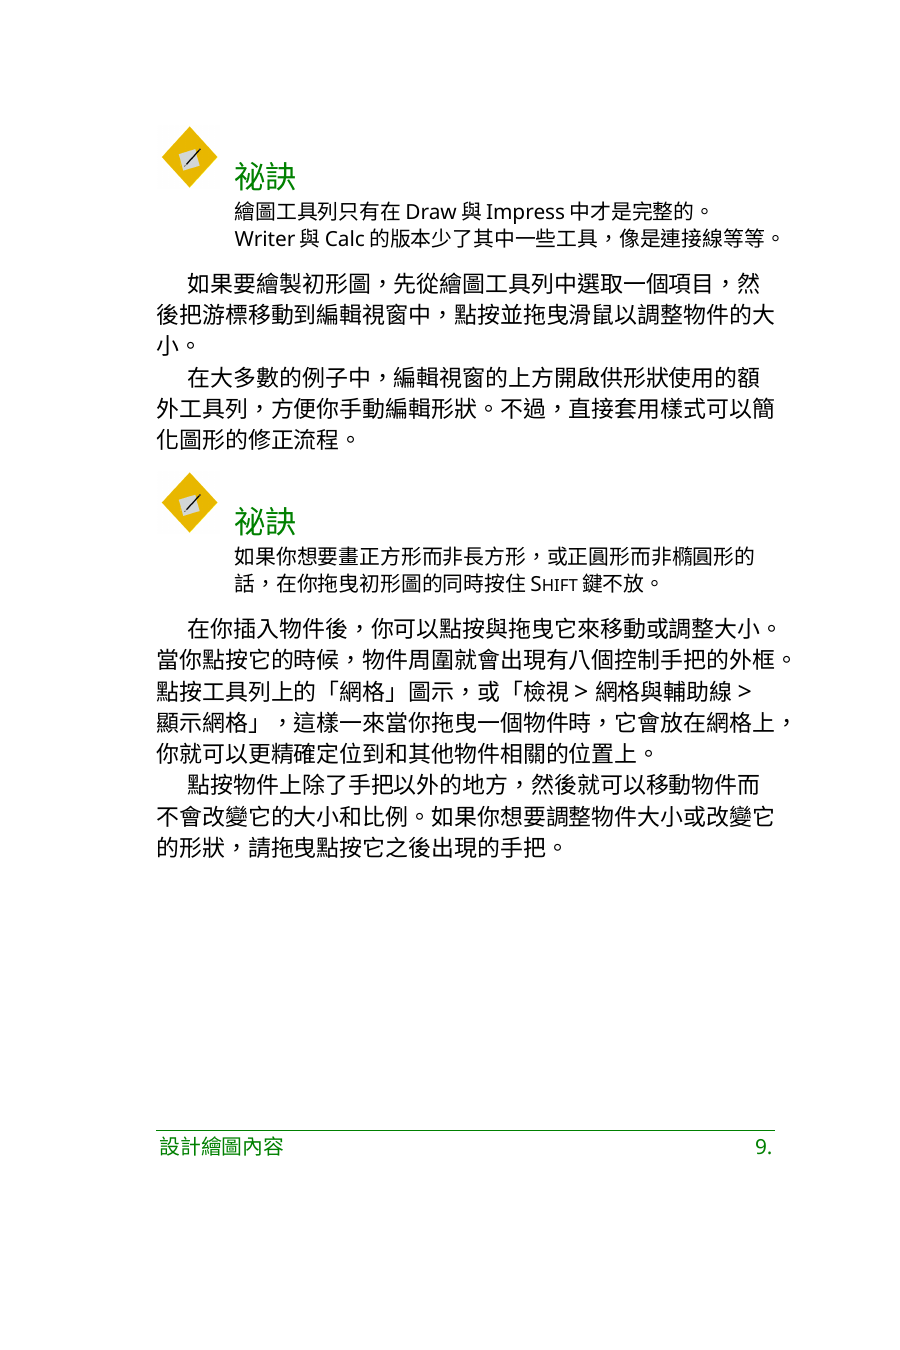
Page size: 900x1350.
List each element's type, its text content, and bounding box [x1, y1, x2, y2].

text 在大多數的例子中，編輯視窗的上方開啟供形狀使用的額外工具列，方便你手動編輯形狀。不過，直接套用樣式可以簡化圖形的修正流程。 [156, 361, 775, 455]
text 如果要繪製初形圖，先從繪圖工具列中選取一個項目，然後把游標移動到編輯視窗中，點按並拖曳滑鼠以調整物件的大小。 [156, 267, 775, 361]
picture [157, 471, 220, 534]
text 繪圖工具列只有在Draw與Impress中才是完整的。Writer與Calc的版本少了其中一些工具，像是連接線等等。 [234, 197, 775, 252]
text 在你插入物件後，你可以點按與拖曳它來移動或調整大小。當你點按它的時候，物件周圍就會出現有八個控制手把的外框。點按工具列上的「網格」圖示，或「檢視 > 網格與輔助線 > 顯示網格」，這樣一來當你拖曳一個物件時，它會放在網格上，你就可以更精確定位到和其他物件相關的位置上。 [156, 613, 775, 769]
picture [157, 125, 220, 189]
text 如果你想要畫正方形而非長方形，或正圓形而非橢圓形的話，在你拖曳初形圖的同時按住Shift鍵不放。 [234, 543, 775, 597]
list 祕訣 [156, 125, 775, 197]
text 點按物件上除了手把以外的地方，然後就可以移動物件而不會改變它的大小和比例。如果你想要調整物件大小或改變它的形狀，請拖曳點按它之後出現的手把。 [156, 769, 775, 863]
list 祕訣 [156, 470, 775, 543]
